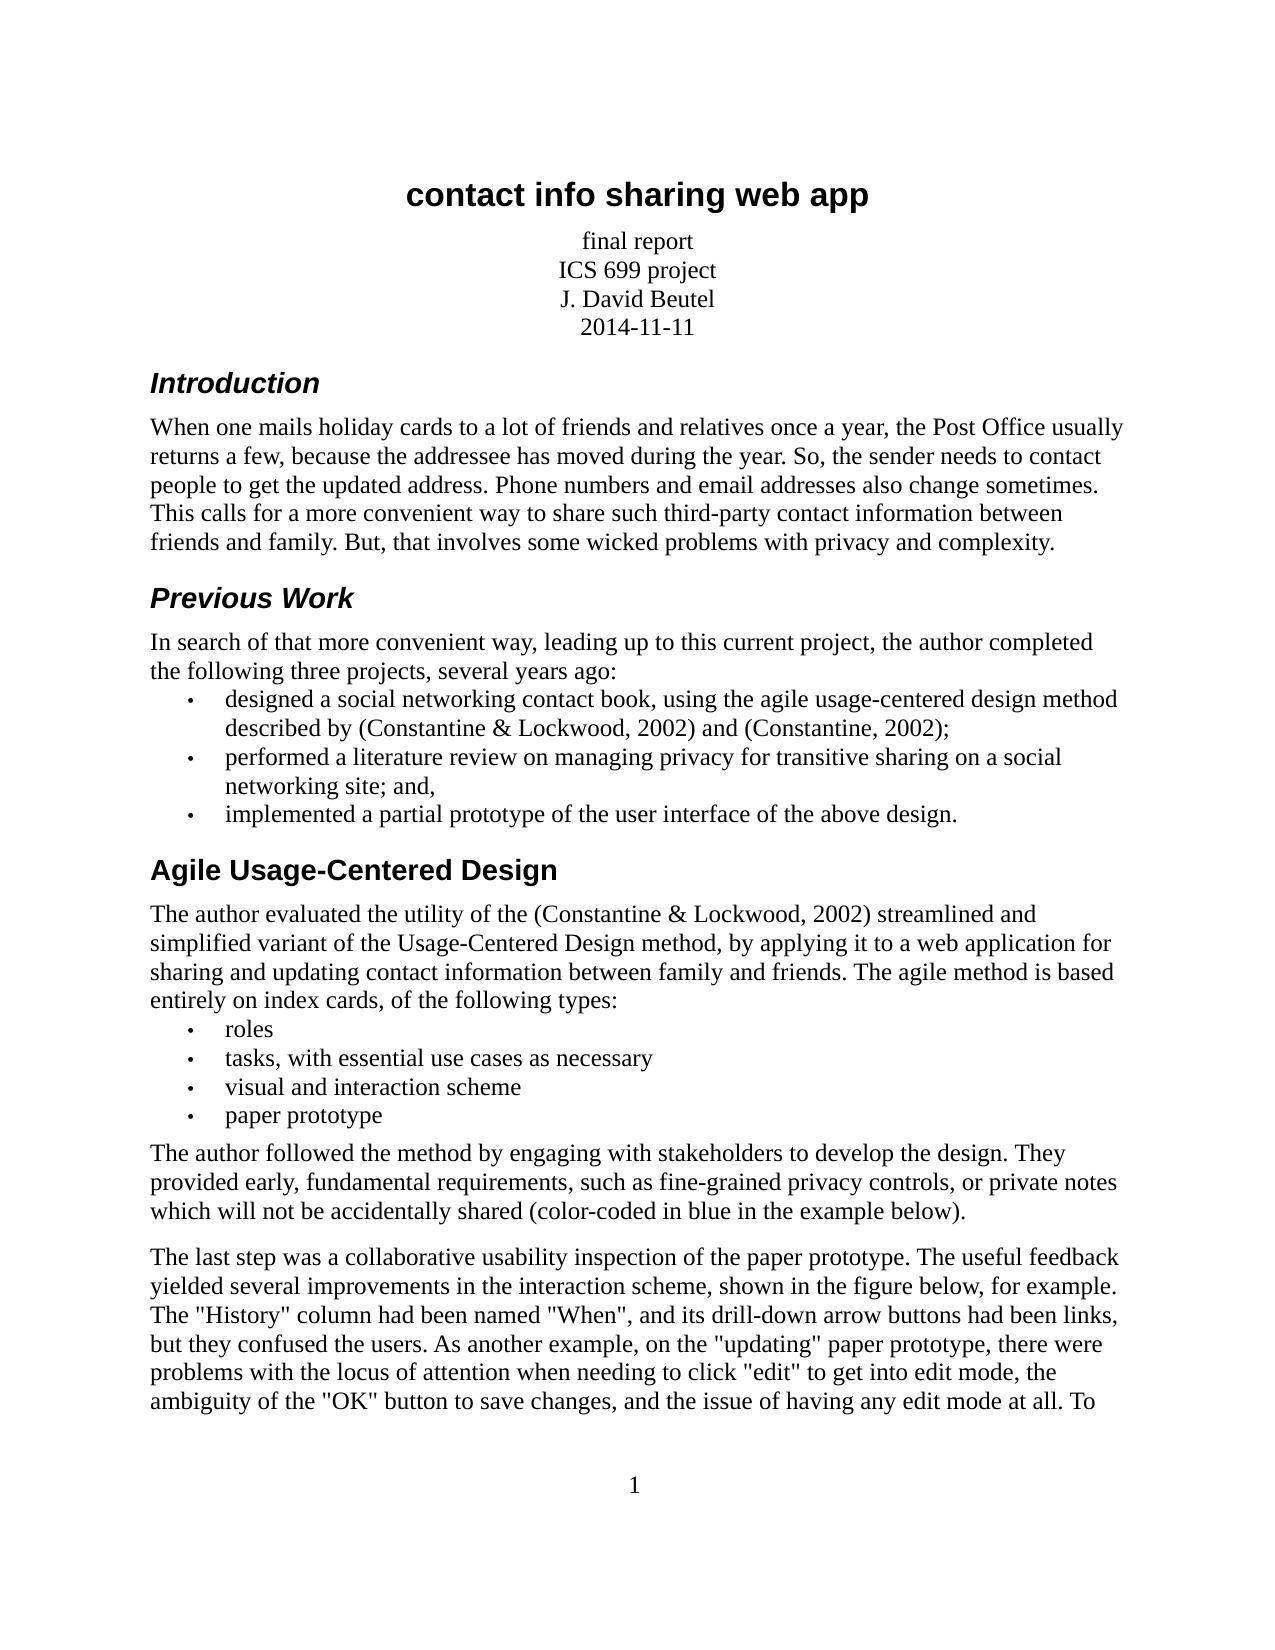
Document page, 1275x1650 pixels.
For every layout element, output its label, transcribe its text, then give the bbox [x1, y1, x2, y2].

subtitle Introduction [150, 366, 1125, 400]
text When one mails holiday cards to a lot of friends and relatives once a year, the Post Office usually returns a few, because the addressee has moved during the year. So, the sender needs to contact people to get the updated address. Phone numbers and email addresses also change sometimes. This calls for a more convenient way to share such third-party contact information between friends and family. But, that involves some wicked problems with privacy and complexity. [150, 412, 1125, 556]
subtitle Previous Work [150, 581, 1125, 614]
subtitle contact info sharing web app [150, 175, 1125, 214]
text The author evaluated the utility of the (Constantine & Lockwood, 2002) streamlined and simplified variant of the Usage-Centered Design method, by applying it to a web application for sharing and updating contact information between family and friends. The agile method is based entirely on index cards, of the following types: [150, 899, 1125, 1014]
text The author followed the method by engaging with stakeholders to develop the design. They provided early, fundamental requirements, such as fine-grained privacy controls, or private notes which will not be accidentally shared (color-coded in blue in the example below). [150, 1138, 1125, 1224]
list tasks, with essential use cases as necessary [187, 1043, 1125, 1072]
list roles [187, 1014, 1125, 1043]
list implemented a partial prototype of the user interface of the above design. [187, 799, 1125, 828]
list visual and interaction scheme [187, 1072, 1125, 1101]
subtitle Agile Usage-Centered Design [150, 853, 1125, 887]
list performed a literature review on managing privacy for transitive sharing on a social networking site; and, [187, 742, 1125, 799]
text In search of that more convenient way, leading up to this current project, the author completed the following three projects, several years ago: [150, 627, 1125, 684]
text final report ICS 699 project J. David Beutel 2014-11-11 [150, 226, 1125, 341]
list designed a social networking contact book, using the agile usage-centered design method described by (Constantine & Lockwood, 2002) and (Constantine, 2002); [187, 684, 1125, 742]
text The last step was a collaborative usability inspection of the paper prototype. The useful feedback yielded several improvements in the interaction scheme, shown in the figure below, for example. The "History" column had been named "When", and its drill-down arrow buttons had been links, but they confused the users. As another example, on the "updating" paper prototype, there were problems with the locus of attention when needing to click "edit" to get into edit mode, the ambiguity of the "OK" button to save changes, and the issue of having any edit mode at all. To [150, 1242, 1125, 1415]
list paper prototype [187, 1101, 1125, 1129]
